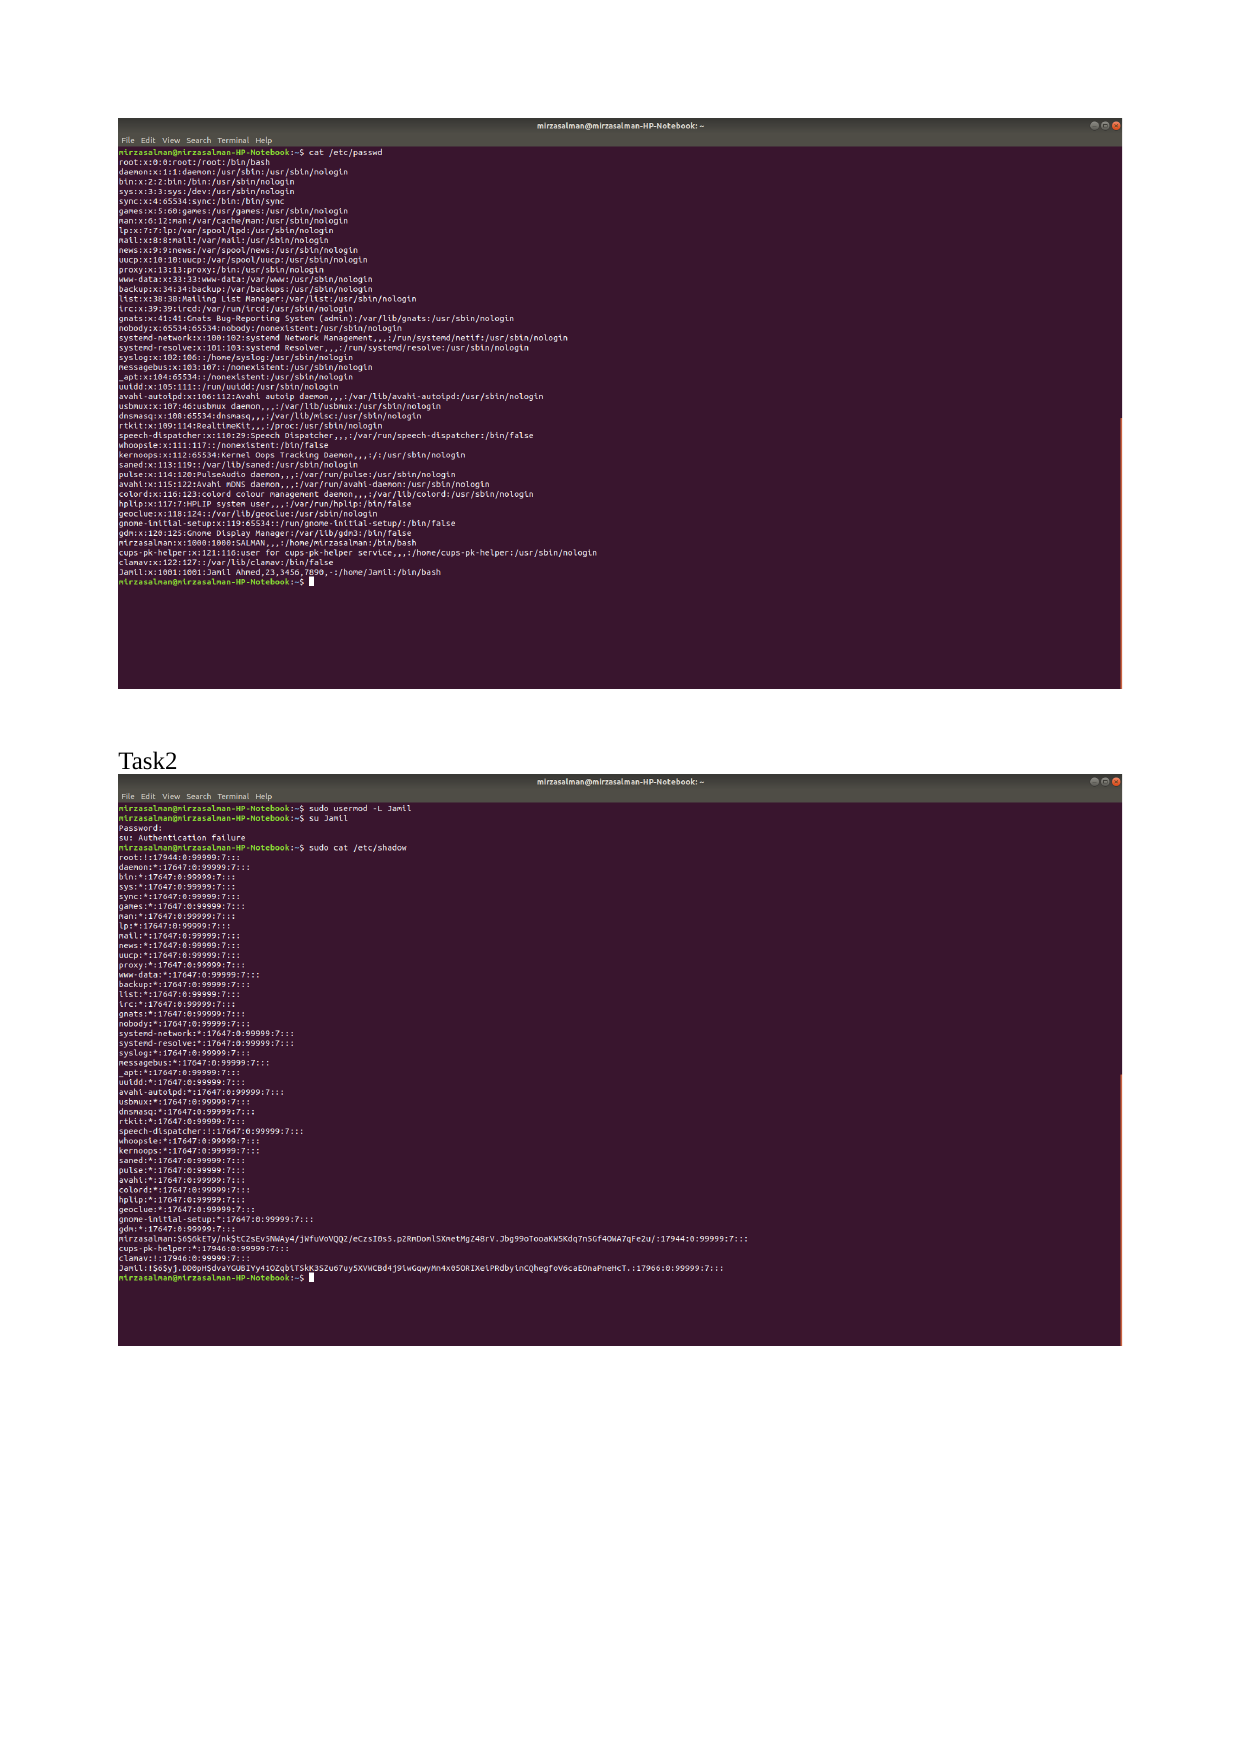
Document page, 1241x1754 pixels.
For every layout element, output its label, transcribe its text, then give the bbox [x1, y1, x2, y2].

picture [118, 774, 1123, 1346]
text Task2 [118, 746, 1122, 774]
picture [118, 118, 1123, 689]
